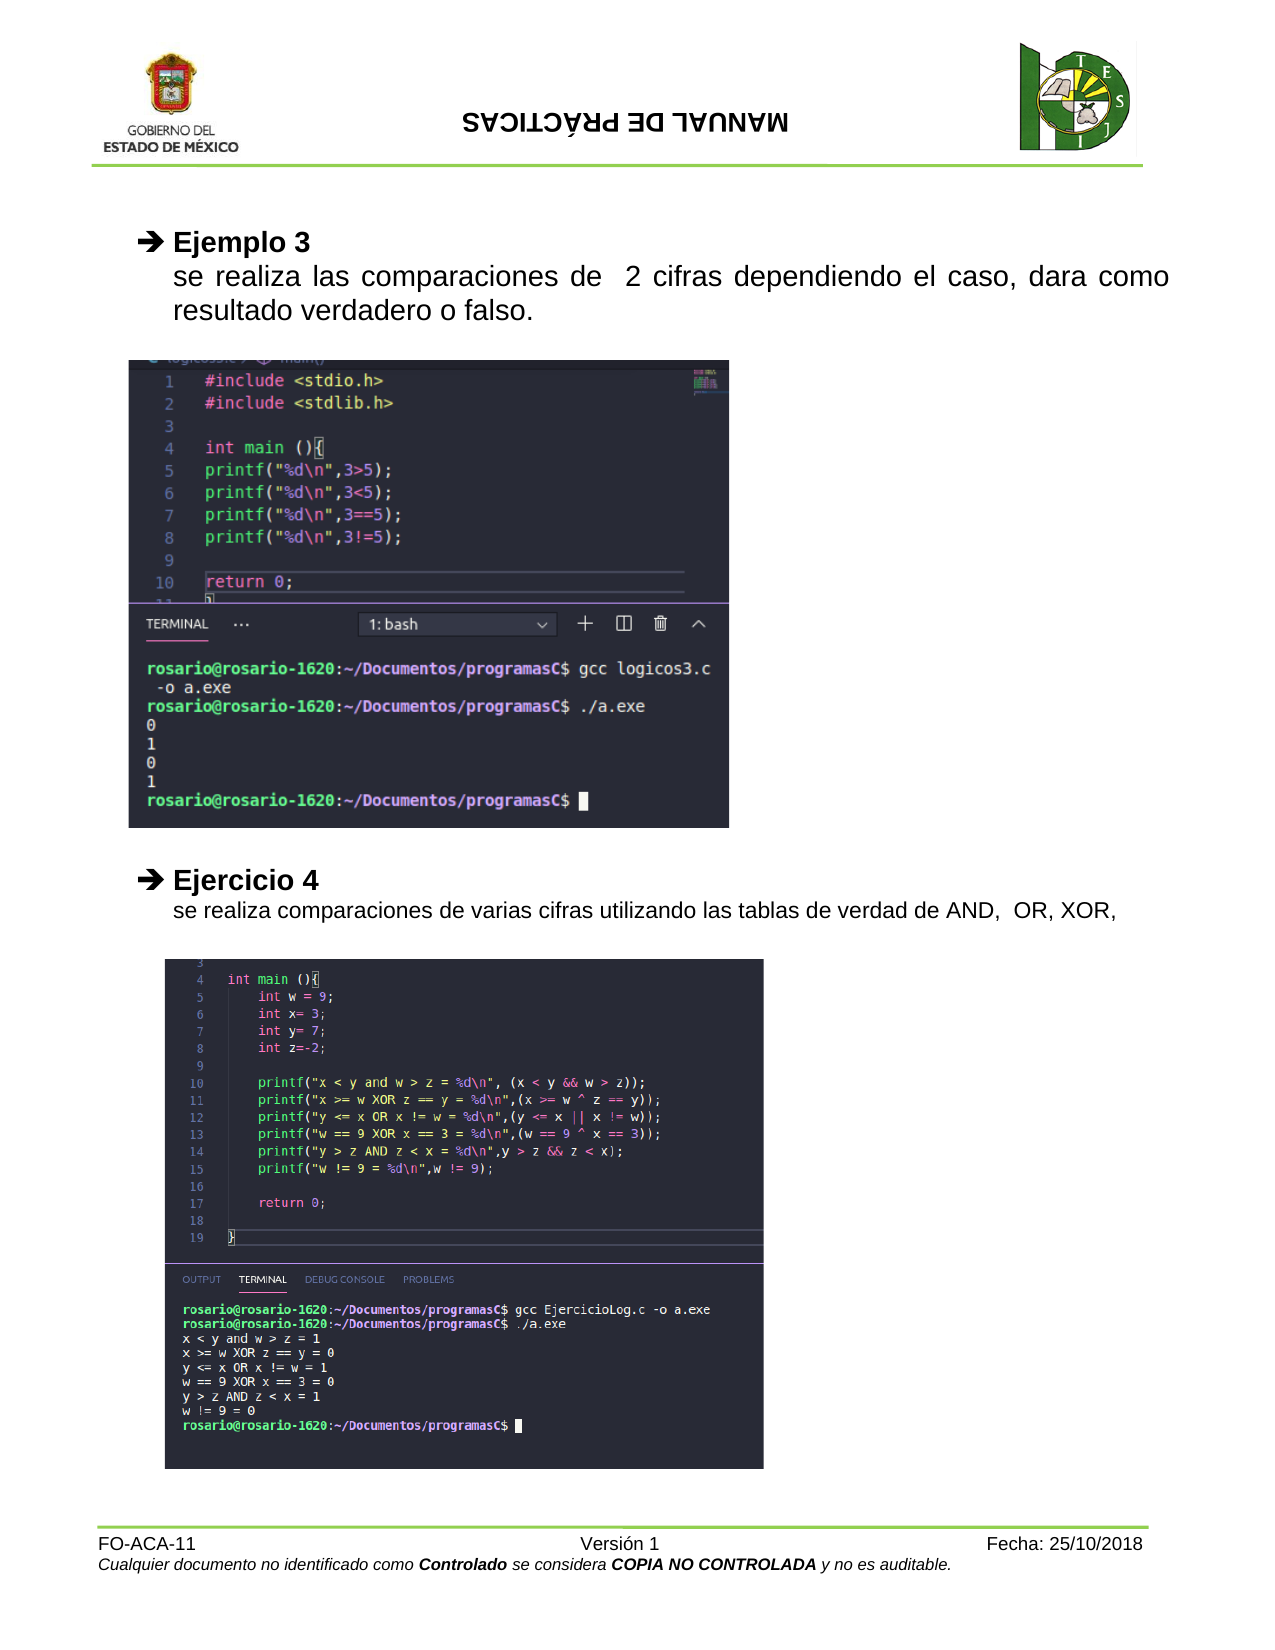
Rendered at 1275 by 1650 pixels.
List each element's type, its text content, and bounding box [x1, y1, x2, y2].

picture [673, 360, 730, 828]
list Ejemplo 3 [135, 226, 1183, 259]
picture [1018, 41, 1137, 157]
list Ejercicio 4 [135, 863, 1183, 897]
picture [164, 959, 764, 1469]
list se realiza comparaciones de varias cifras utilizando las tablas de verdad de AND, OR, XOR, [135, 897, 1183, 923]
picture [95, 42, 241, 161]
text se realiza las comparaciones de 2 cifras dependiendo el caso, dara como resultado verdadero o falso. [98, 259, 1183, 326]
